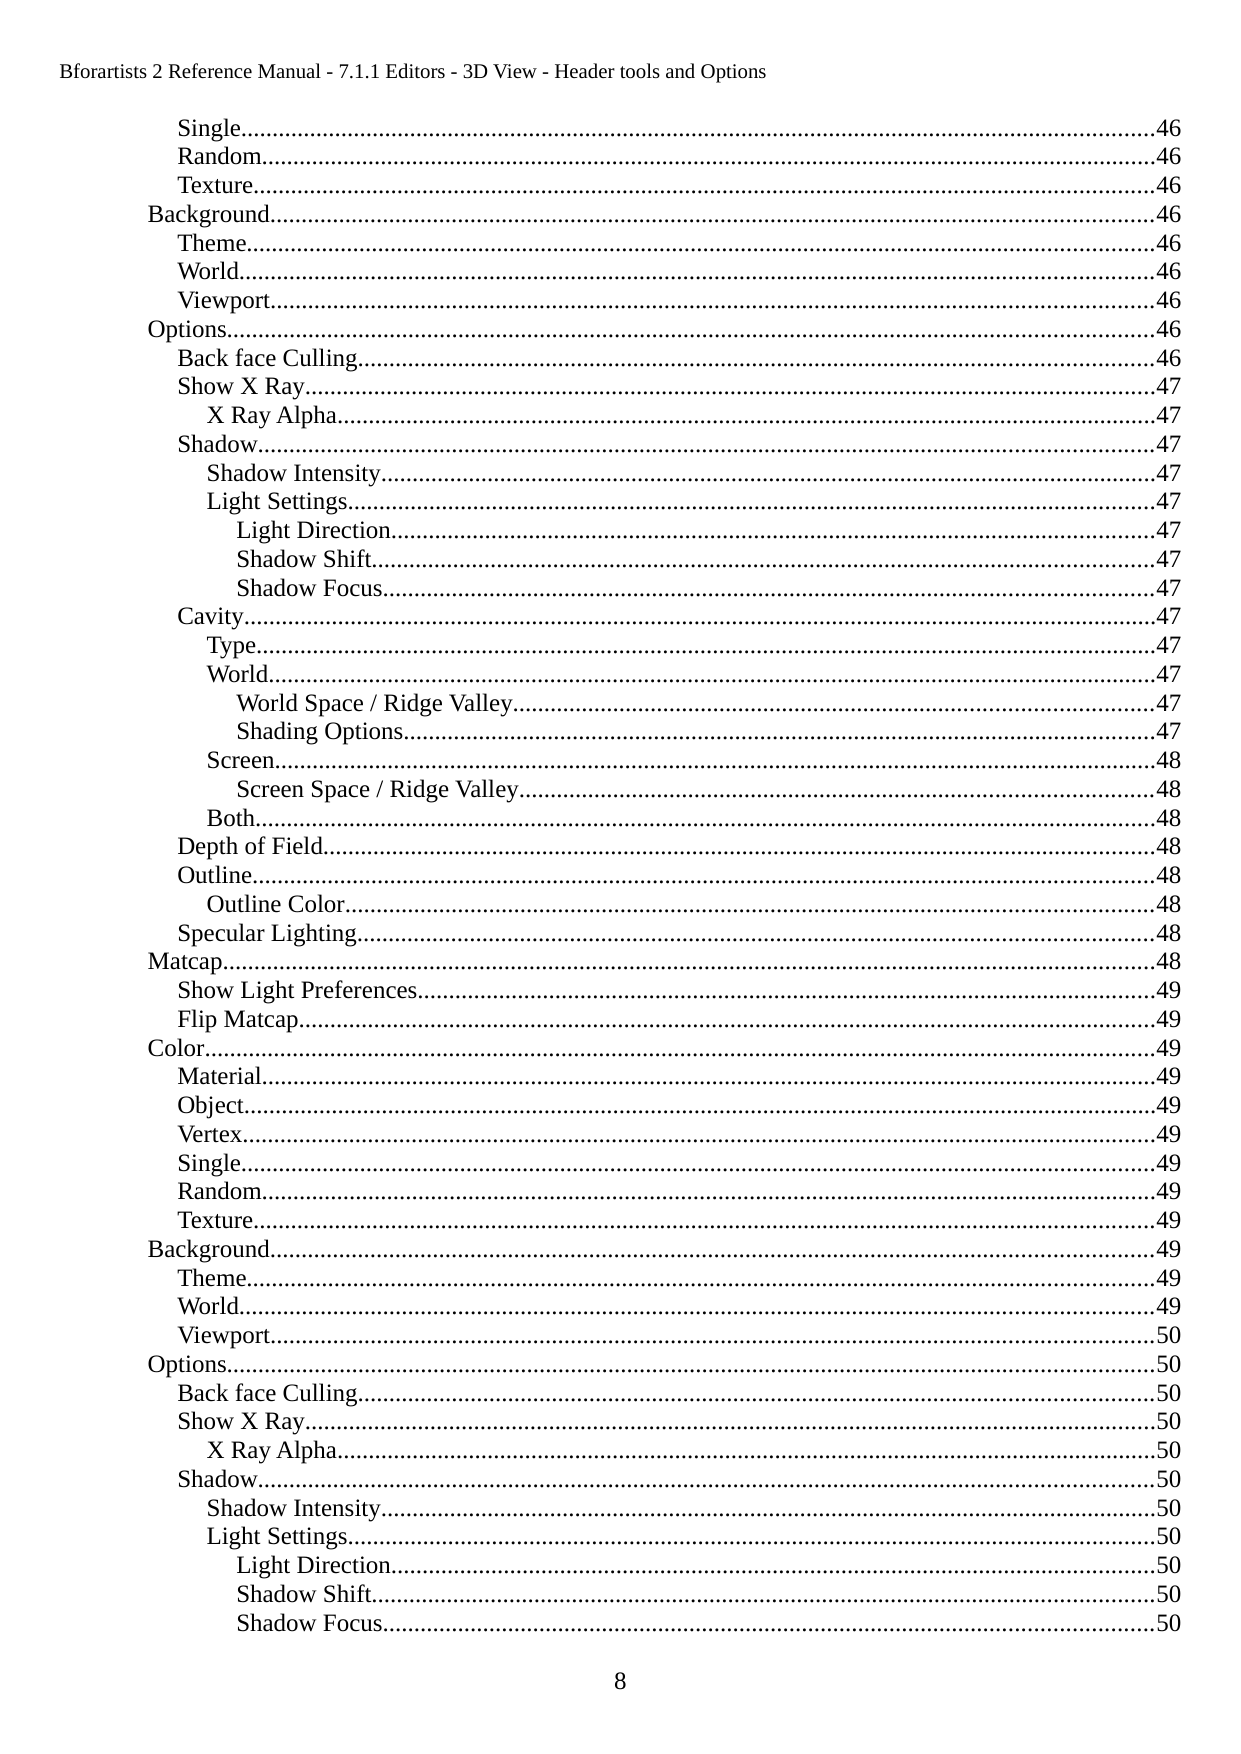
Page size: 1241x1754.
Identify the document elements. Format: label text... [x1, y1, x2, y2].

text Background 49 [147, 1234, 1181, 1263]
text Shadow Intensity 47 [206, 458, 1181, 486]
text Theme 46 [177, 228, 1181, 256]
text Viewport 50 [177, 1320, 1181, 1349]
text Depth of Field 48 [177, 831, 1181, 860]
text Options 46 [147, 314, 1181, 343]
text Viewport 46 [177, 285, 1181, 314]
text Type 47 [206, 630, 1181, 659]
text Screen 48 [206, 745, 1181, 774]
text Shadow Shift 50 [236, 1579, 1181, 1608]
text Screen Space / Ridge Valley 48 [236, 774, 1181, 803]
text Shadow 47 [177, 429, 1181, 458]
text Cavity 47 [177, 601, 1181, 630]
text Texture 49 [177, 1205, 1181, 1234]
text Light Settings 50 [206, 1521, 1181, 1550]
text Both 48 [206, 803, 1181, 831]
text Background 46 [147, 199, 1181, 228]
text World 49 [177, 1291, 1181, 1320]
text Light Direction 50 [236, 1550, 1181, 1579]
text Material 49 [177, 1061, 1181, 1090]
text Light Settings 47 [206, 486, 1181, 515]
text Options 50 [147, 1349, 1181, 1378]
text Random 46 [177, 141, 1181, 170]
text Single 46 [177, 113, 1181, 141]
text Single 49 [177, 1148, 1181, 1176]
text X Ray Alpha 50 [206, 1435, 1181, 1464]
text Outline Color 48 [206, 889, 1181, 918]
text Light Direction 47 [236, 515, 1181, 544]
text World Space / Ridge Valley 47 [236, 688, 1181, 716]
text Color 49 [147, 1033, 1181, 1061]
text Show X Ray 50 [177, 1406, 1181, 1435]
text Back face Culling 46 [177, 343, 1181, 371]
text Outline 48 [177, 860, 1181, 889]
text Show Light Preferences 49 [177, 975, 1181, 1004]
text Flip Matcap 49 [177, 1004, 1181, 1033]
text Specular Lighting 48 [177, 918, 1181, 946]
text Object 49 [177, 1090, 1181, 1119]
text Shadow Shift 47 [236, 544, 1181, 573]
text World 47 [206, 659, 1181, 688]
text Shadow Focus 50 [236, 1608, 1181, 1636]
text Random 49 [177, 1176, 1181, 1205]
text Shading Options 47 [236, 716, 1181, 745]
text Show X Ray 47 [177, 371, 1181, 400]
text Shadow Intensity 50 [206, 1493, 1181, 1521]
text Matcap 48 [147, 946, 1181, 975]
text Vertex 49 [177, 1119, 1181, 1148]
text X Ray Alpha 47 [206, 400, 1181, 429]
text Texture 46 [177, 170, 1181, 199]
text Shadow 50 [177, 1464, 1181, 1493]
text Shadow Focus 47 [236, 573, 1181, 601]
text Back face Culling 50 [177, 1378, 1181, 1406]
text Theme 49 [177, 1263, 1181, 1291]
text World 46 [177, 256, 1181, 285]
